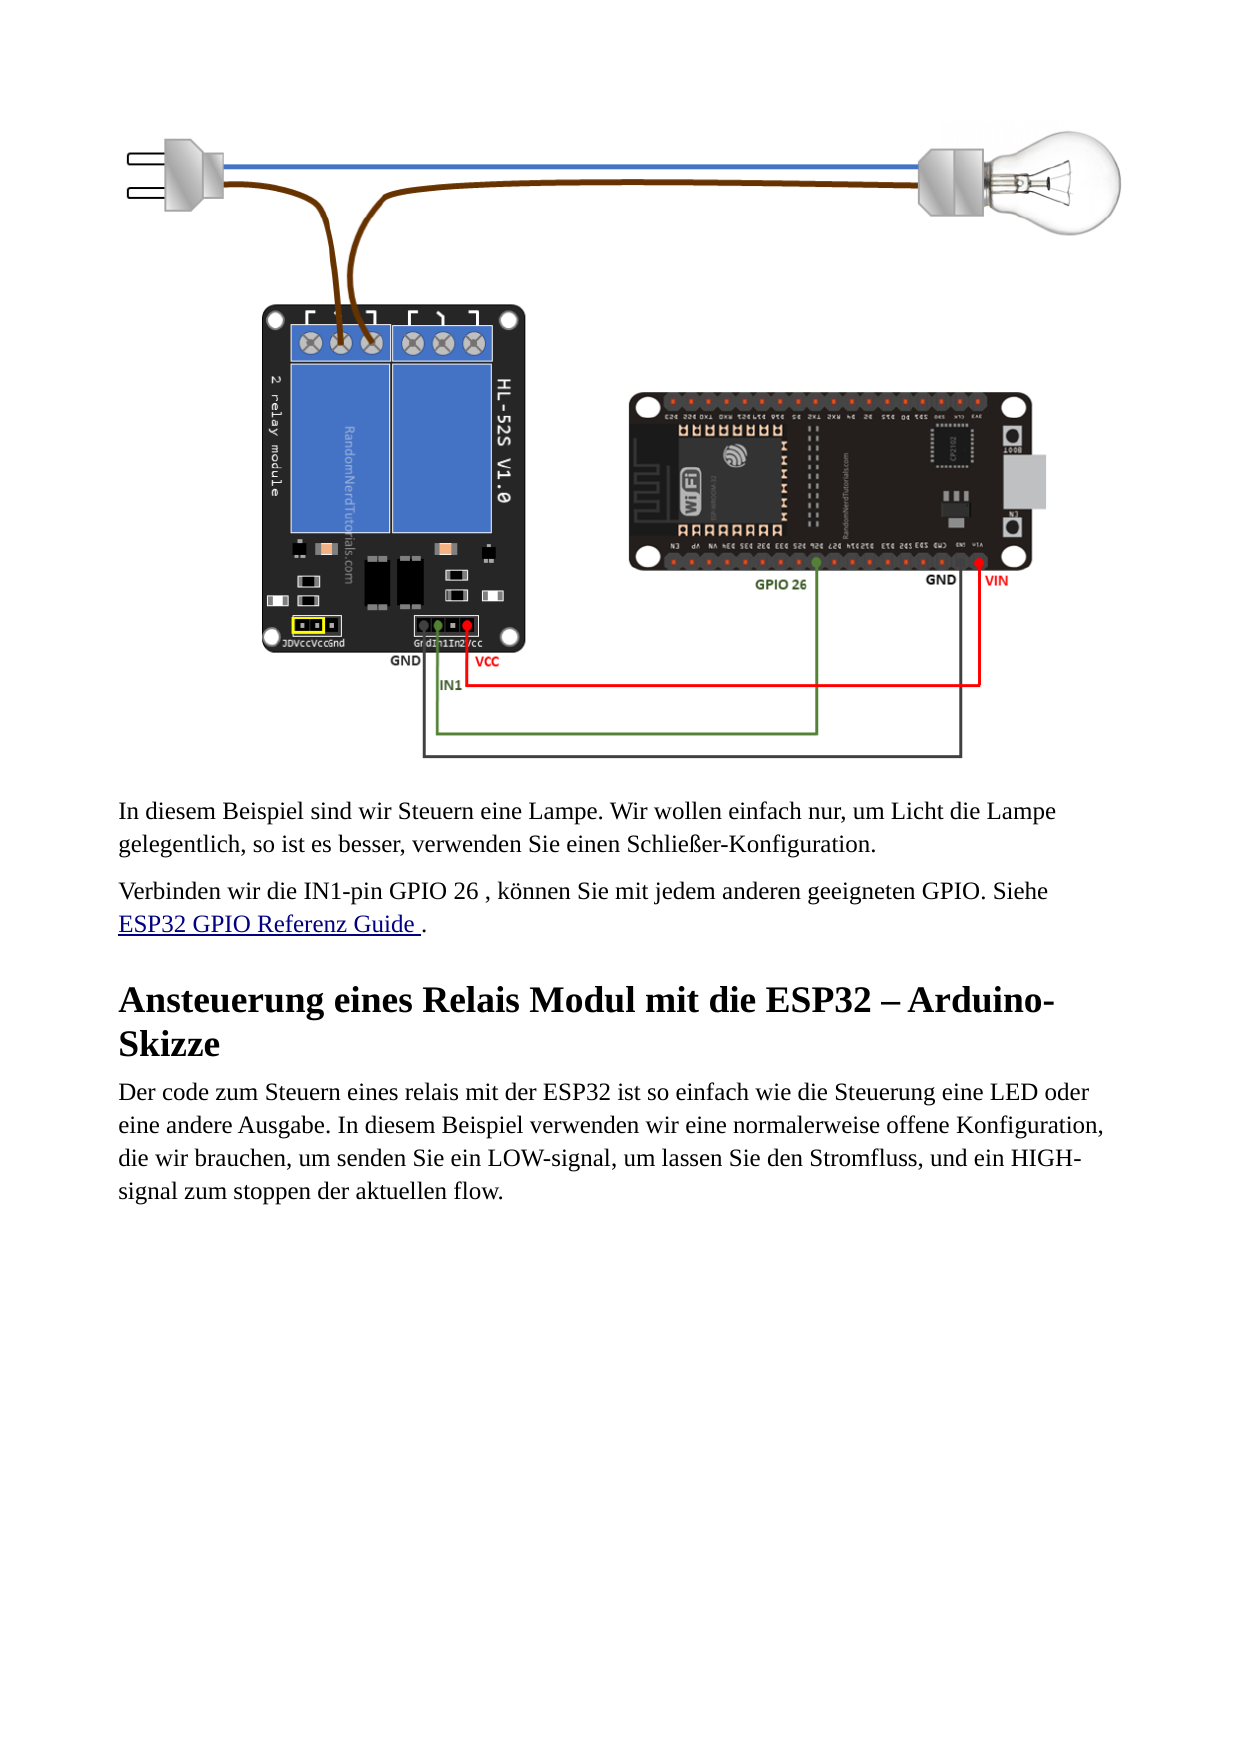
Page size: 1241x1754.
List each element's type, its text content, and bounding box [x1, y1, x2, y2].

text In diesem Beispiel sind wir Steuern eine Lampe. Wir wollen einfach nur, um Licht die Lampe gelegentlich, so ist es besser, verwenden Sie einen Schließer-Konfiguration. [118, 796, 1122, 858]
text Verbinden wir die IN1-pin GPIO 26 , können Sie mit jedem anderen geeigneten GPIO. Siehe ESP32 GPIO Referenz Guide . [118, 876, 1122, 938]
text Der code zum Steuern eines relais mit der ESP32 ist so einfach wie die Steuerung eine LED oder eine andere Ausgabe. In diesem Beispiel verwenden wir eine normalerweise offene Konfiguration, die wir brauchen, um senden Sie ein LOW-signal, um lassen Sie den Stromfluss, und ein HIGH-signal zum stoppen der aktuellen flow. [118, 1077, 1122, 1204]
subtitle Ansteuerung eines Relais Modul mit die ESP32 – Arduino-Skizze [118, 978, 1122, 1064]
picture [118, 118, 1123, 767]
